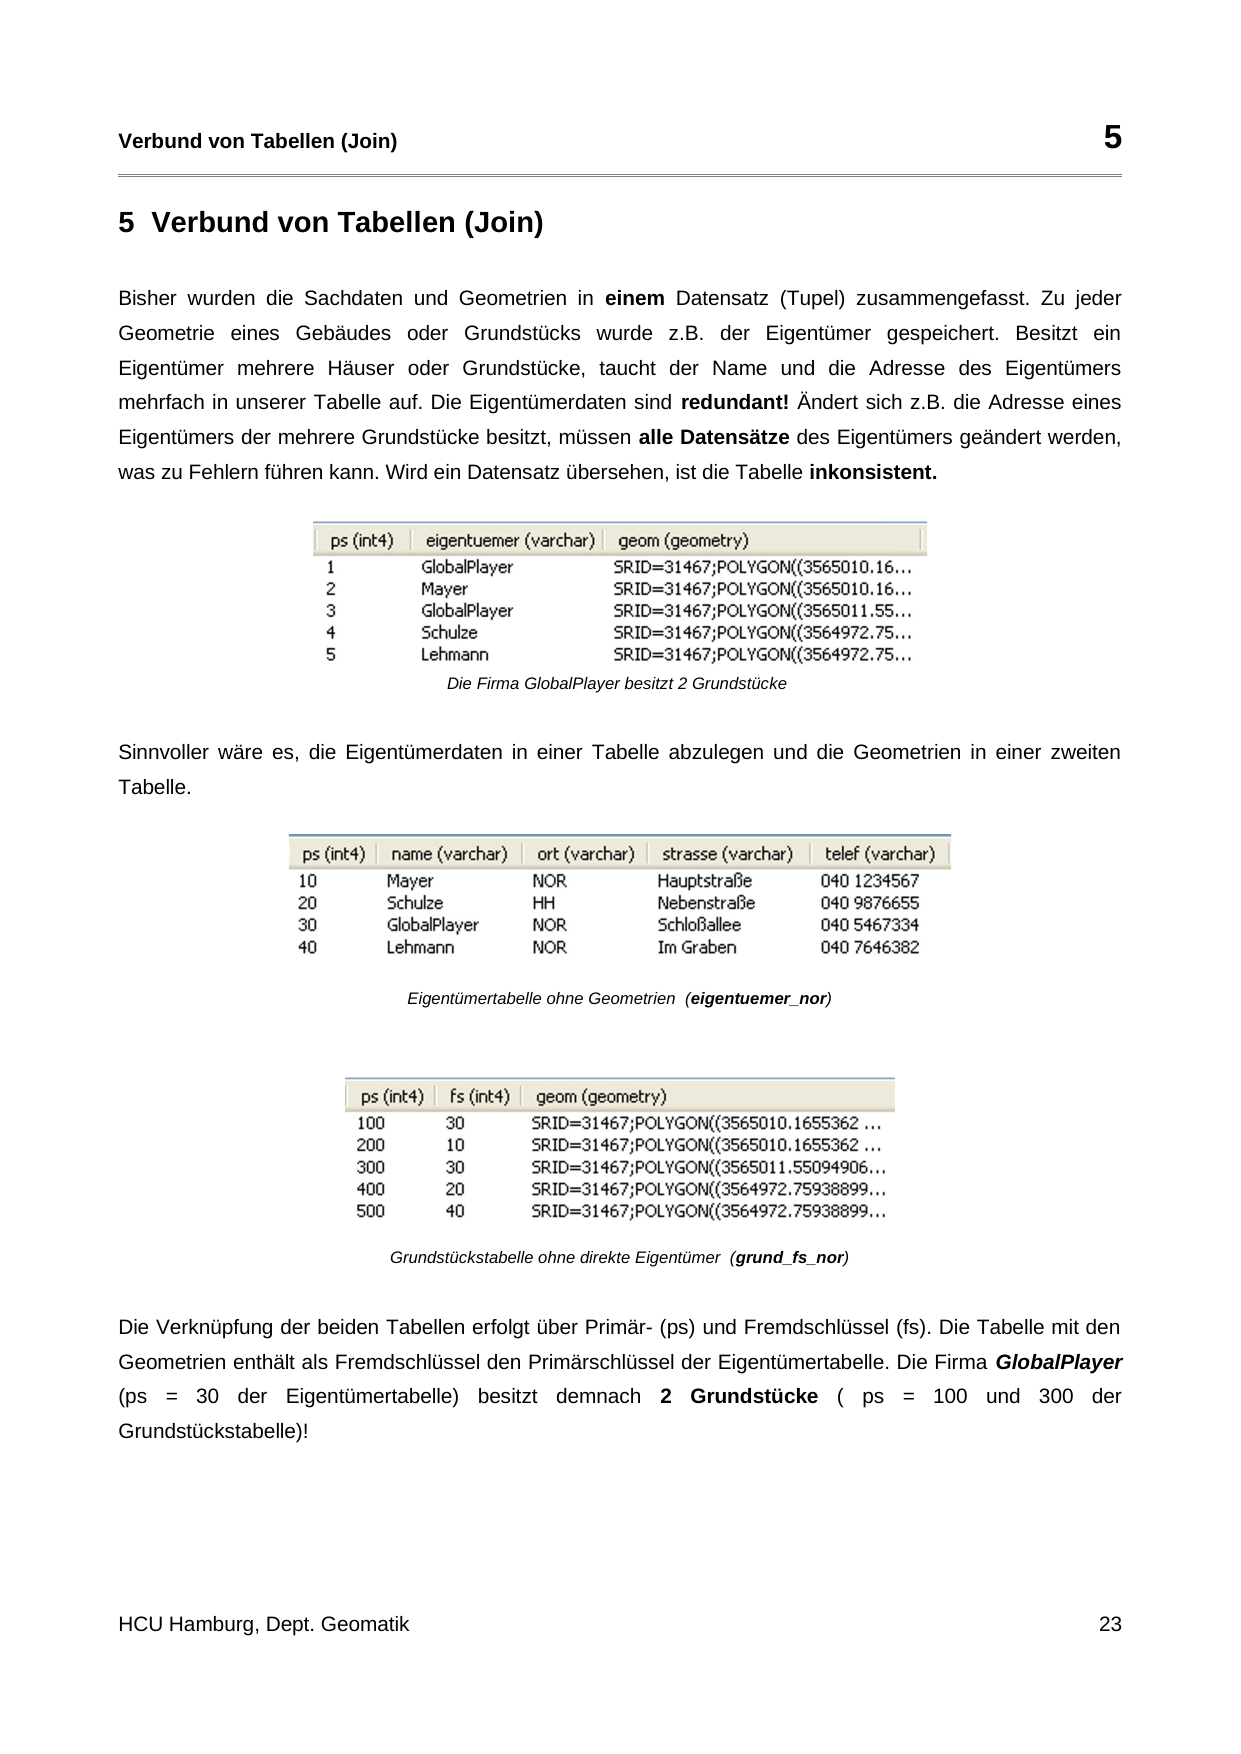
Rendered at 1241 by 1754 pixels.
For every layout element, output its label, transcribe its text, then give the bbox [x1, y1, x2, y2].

text Die Firma GlobalPlayer besitzt 2 Grundstücke [118, 532, 1122, 693]
picture [288, 834, 952, 981]
text Eigentümertabelle ohne Geometrien (eigentuemer_nor) [118, 847, 1122, 1008]
text Bisher wurden die Sachdaten und Geometrien in einem Datensatz (Tupel) zusammengefasst. Zu jeder Geometrie eines Gebäudes oder Grundstücks wurde z.B. der Eigentümer gespeichert. Besitzt ein Eigentümer mehrere Häuser oder Grundstücke, taucht der Name und die Adresse des Eigentümers mehrfach in unserer Tabelle auf. Die Eigentümerdaten sind redundant! Ändert sich z.B. die Adresse eines Eigentümers der mehrere Grundstücke besitzt, müssen alle Datensätze des Eigentümers geändert werden, was zu Fehlern führen kann. Wird ein Datensatz übersehen, ist die Tabelle inkonsistent. [118, 287, 1122, 484]
text Sinnvoller wäre es, die Eigentümerdaten in einer Tabelle abzulegen und die Geometrien in einer zweiten Tabelle. [118, 741, 1122, 799]
text Grundstückstabelle ohne direkte Eigentümer (grund_fs_nor) [118, 1088, 1122, 1267]
text Die Verknüpfung der beiden Tabellen erfolgt über Primär- (ps) und Fremdschlüssel (fs). Die Tabelle mit den Geometrien enthält als Fremdschlüssel den Primärschlüssel der Eigentümertabelle. Die Firma GlobalPlayer (ps = 30 der Eigentümertabelle) besitzt demnach 2 Grundstücke ( ps = 100 und 300 der Grundstückstabelle)! [118, 1316, 1122, 1443]
picture [313, 519, 928, 674]
picture [345, 1075, 895, 1240]
subtitle Verbund von Tabellen (Join) [118, 206, 1122, 238]
